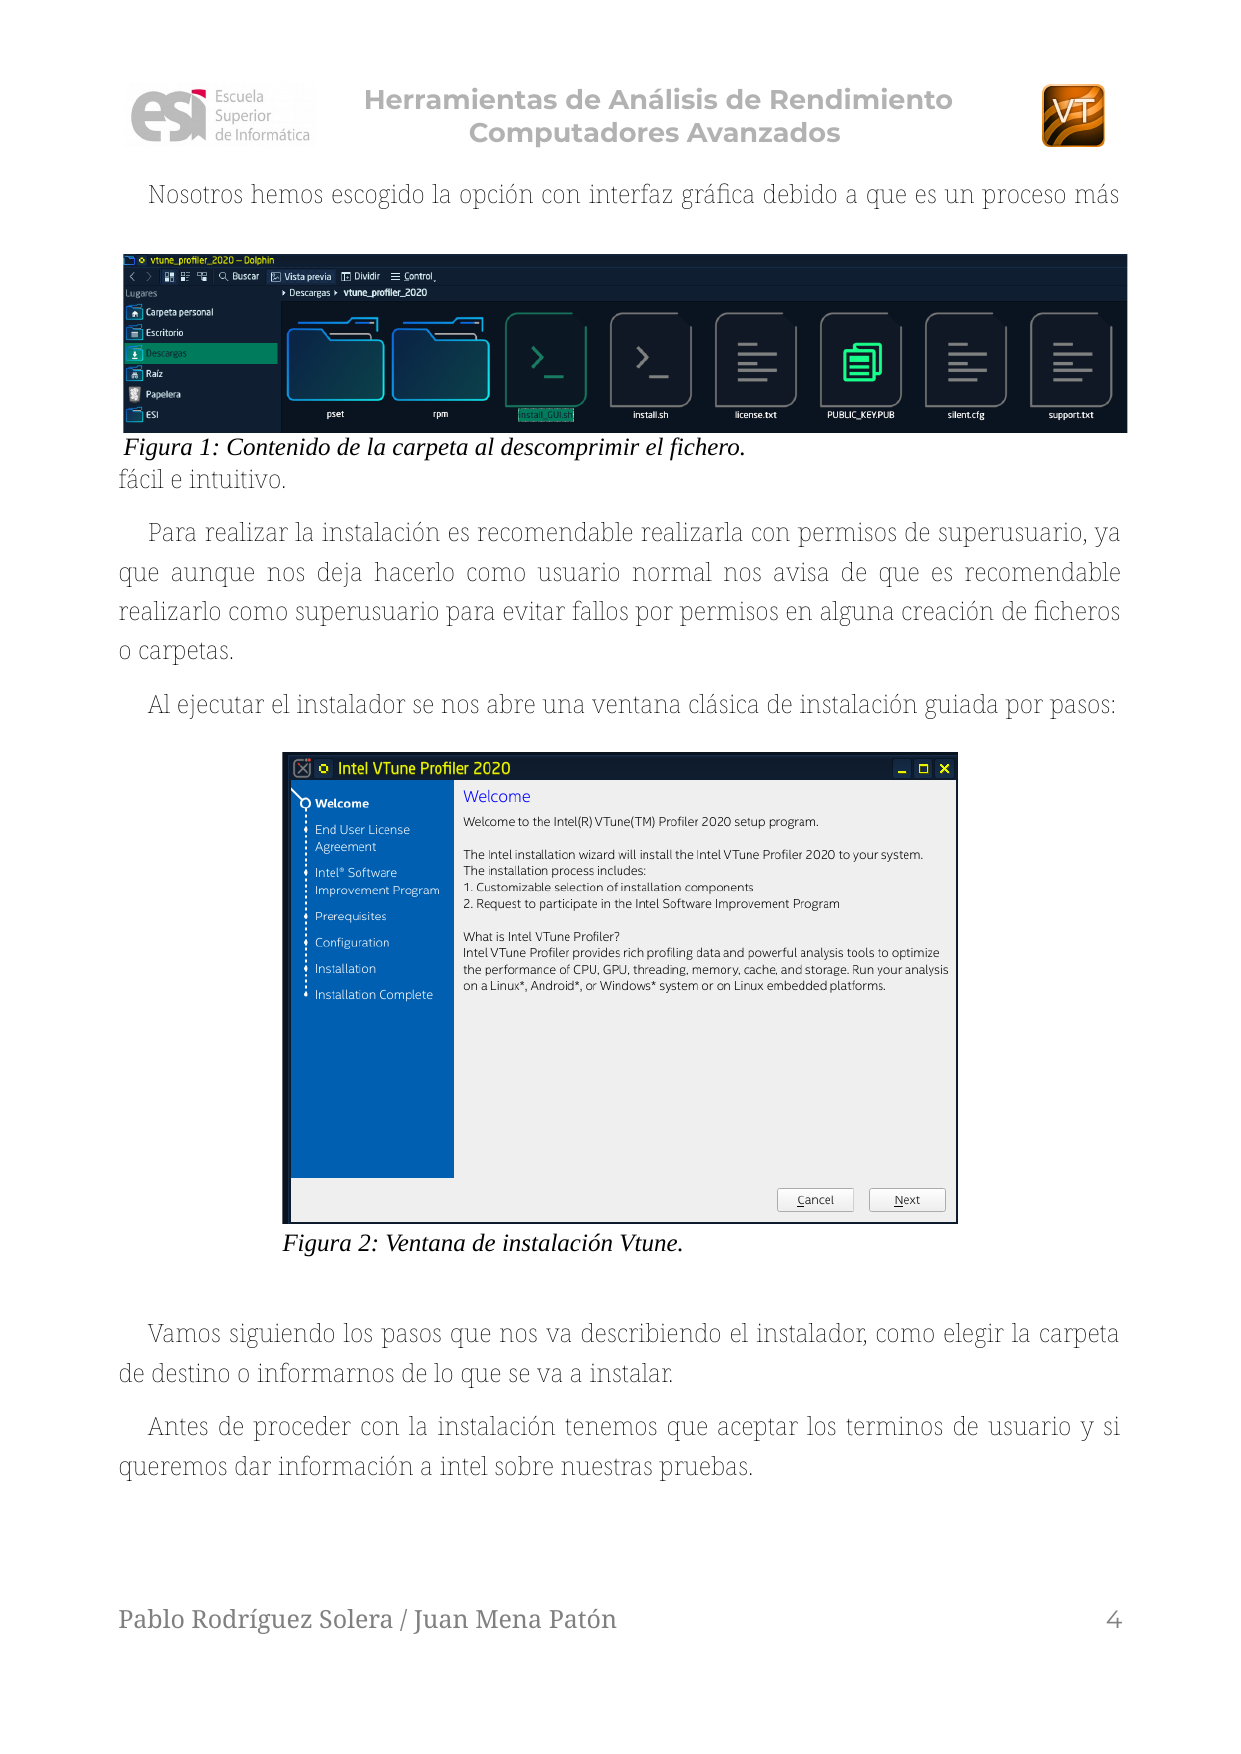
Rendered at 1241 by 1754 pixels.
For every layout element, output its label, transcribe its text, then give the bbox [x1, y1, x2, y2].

text Vamos siguiendo los pasos que nos va describiendo el instalador, como elegir la carpeta de destino o informarnos de lo que se va a instalar. [118, 1316, 1122, 1389]
picture [124, 82, 315, 147]
text Figura 2: Ventana de instalación Vtune. [282, 1224, 958, 1257]
picture [1042, 84, 1105, 147]
picture [123, 254, 1128, 433]
text Al ejecutar el instalador se nos abre una ventana clásica de instalación guiada por pasos: [118, 686, 1122, 720]
text Nosotros hemos escogido la opción con interfaz gráfica debido a que es un proceso más fácil e intuitivo. [118, 176, 1127, 495]
text Para realizar la instalación es recomendable realizarla con permisos de superusuario, ya que aunque nos deja hacerlo como usuario normal nos avisa de que es recomendable realizarlo como superusuario para evitar fallos por permisos en alguna creación de ficheros o carpetas. [118, 515, 1122, 667]
text Figura 1: Contenido de la carpeta al descomprimir el fichero. [123, 433, 1127, 461]
picture [282, 752, 958, 1224]
text Antes de proceder con la instalación tenemos que aceptar los terminos de usuario y si queremos dar información a intel sobre nuestras pruebas. [118, 1409, 1122, 1482]
